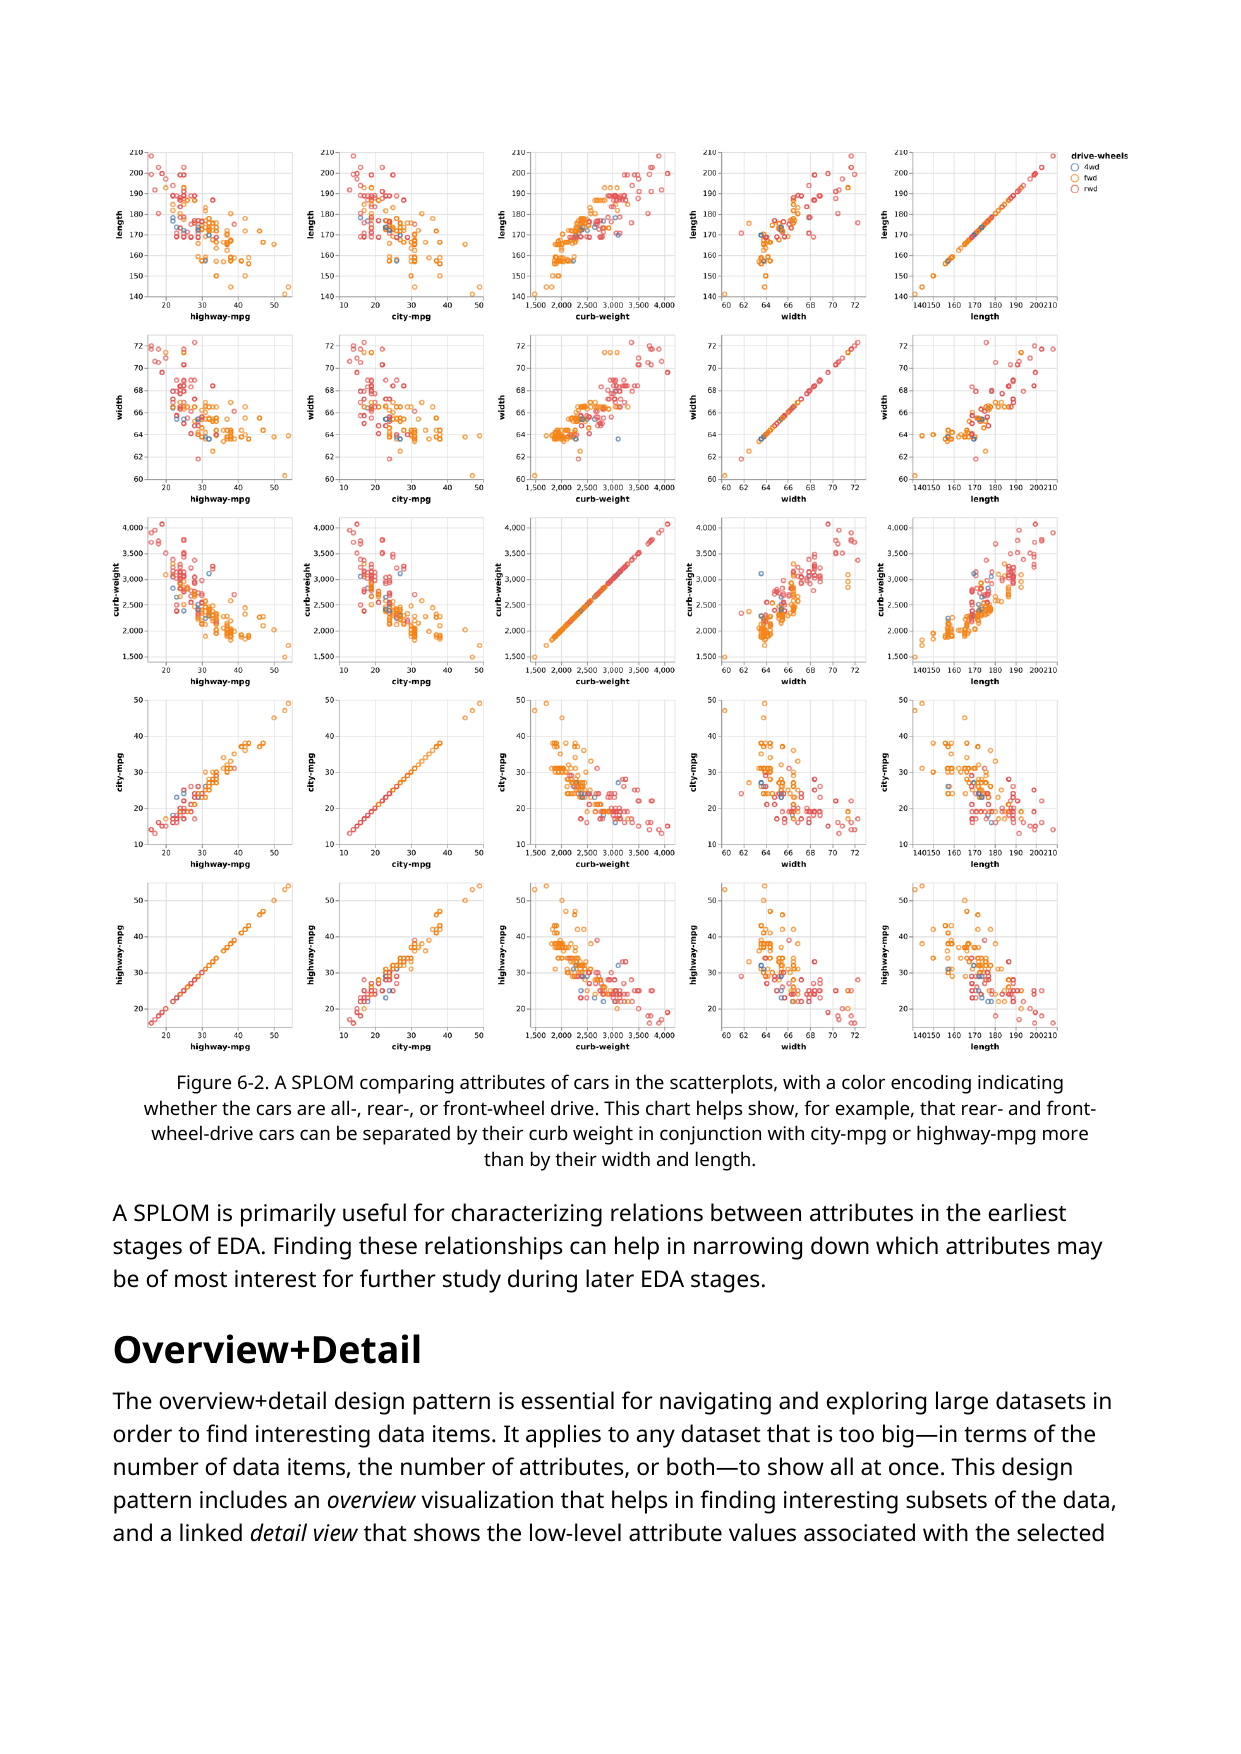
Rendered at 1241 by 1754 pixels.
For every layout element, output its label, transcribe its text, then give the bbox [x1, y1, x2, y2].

subtitle Overview+Detail [112, 1323, 1128, 1374]
subtitle Figure 6-2. A SPLOM comparing attributes of cars in the scatterplots, with a color encoding indicating whether the cars are all-, rear-, or front-wheel drive. This chart helps show, for example, that rear- and front-wheel-drive cars can be separated by their curb weight in conjunction with city-mpg or highway-mpg more than by their width and length. [142, 1069, 1098, 1172]
text A SPLOM is primarily useful for characterizing relations between attributes in the earliest stages of EDA. Finding these relationships can help in narrowing down which attributes may be of most interest for further study during later EDA stages. [112, 1197, 1128, 1294]
text The overview+detail design pattern is essential for navigating and exploring large datasets in order to find interesting data items. It applies to any dataset that is too big—in terms of the number of data items, the number of attributes, or both—to show all at once. This design pattern includes an overview visualization that helps in finding interesting subsets of the data, and a linked detail view that shows the low-level attribute values associated with the selected [112, 1384, 1128, 1548]
